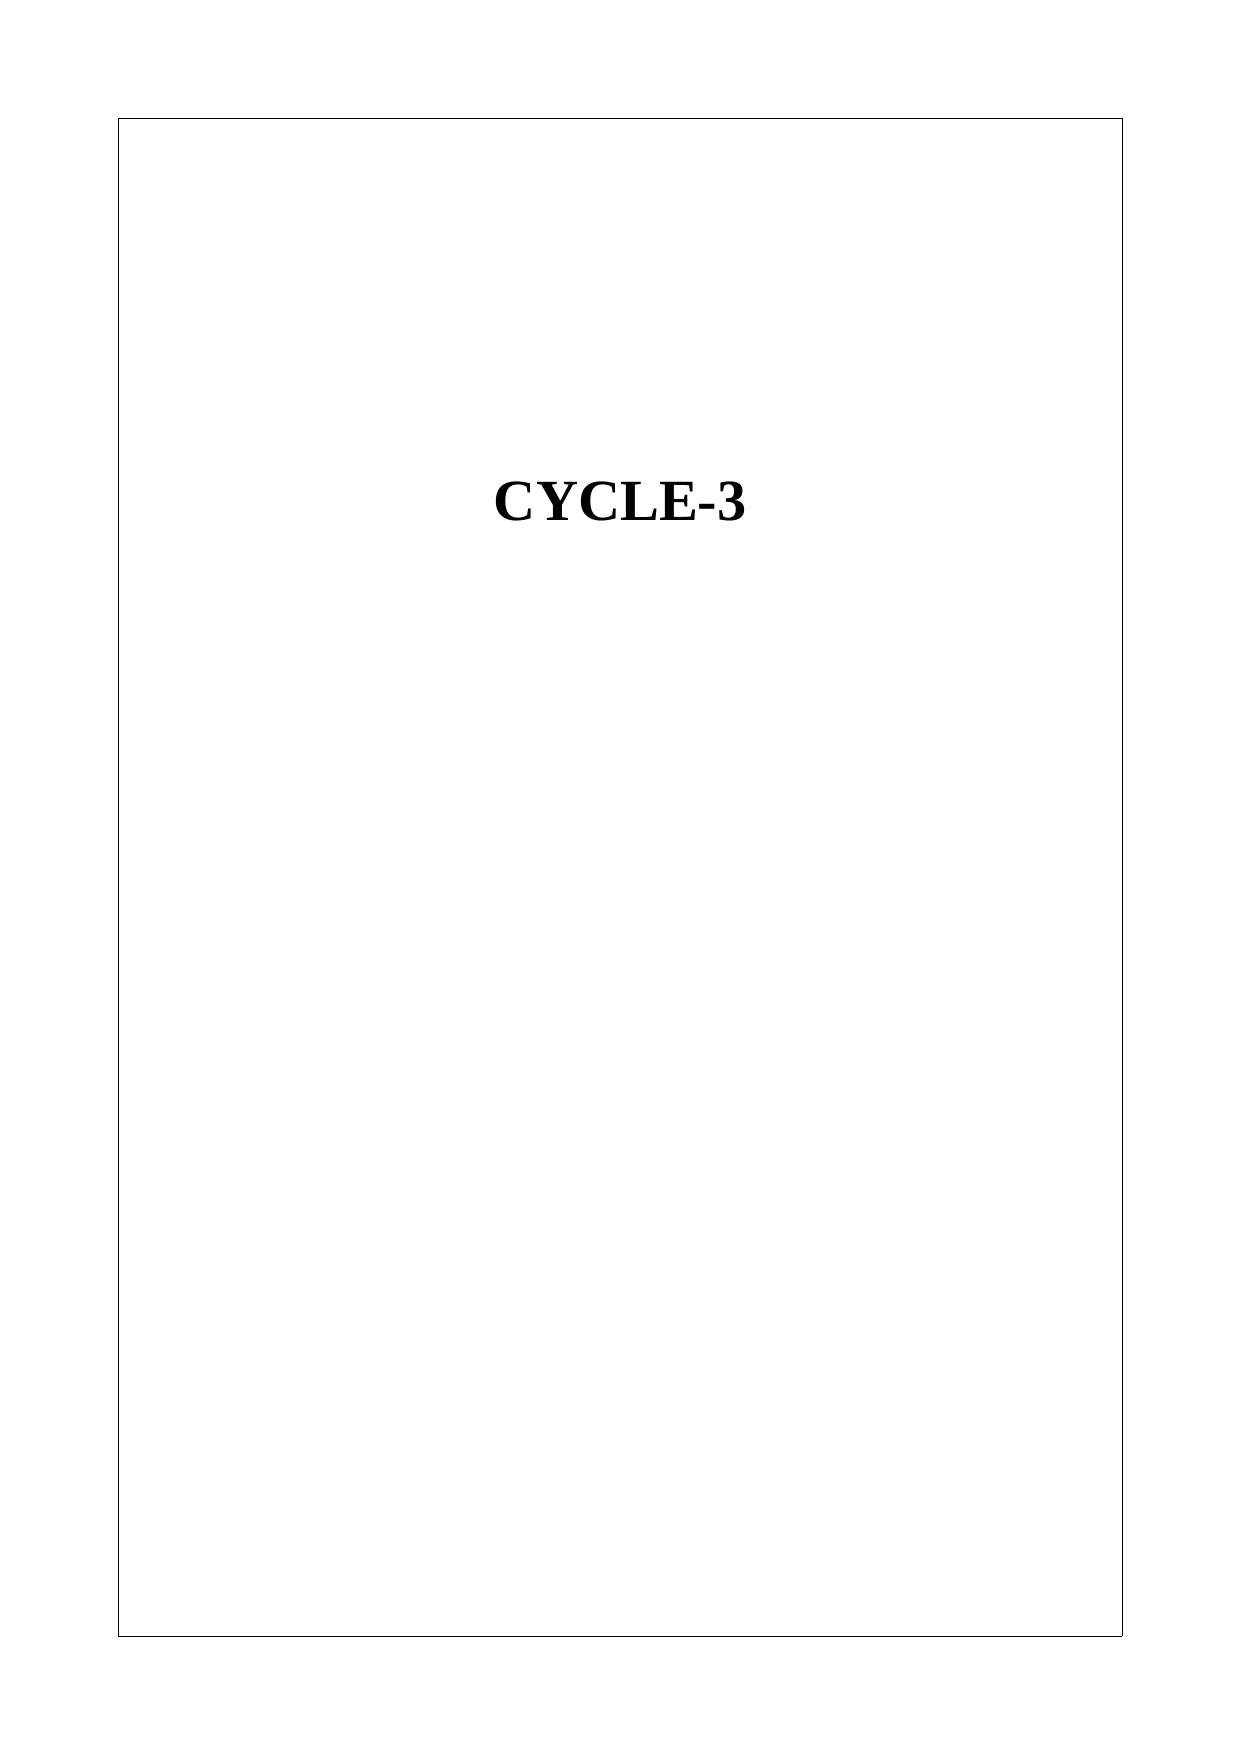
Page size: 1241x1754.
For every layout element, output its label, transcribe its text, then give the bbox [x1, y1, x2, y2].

text CYCLE-3 [121, 466, 1119, 533]
